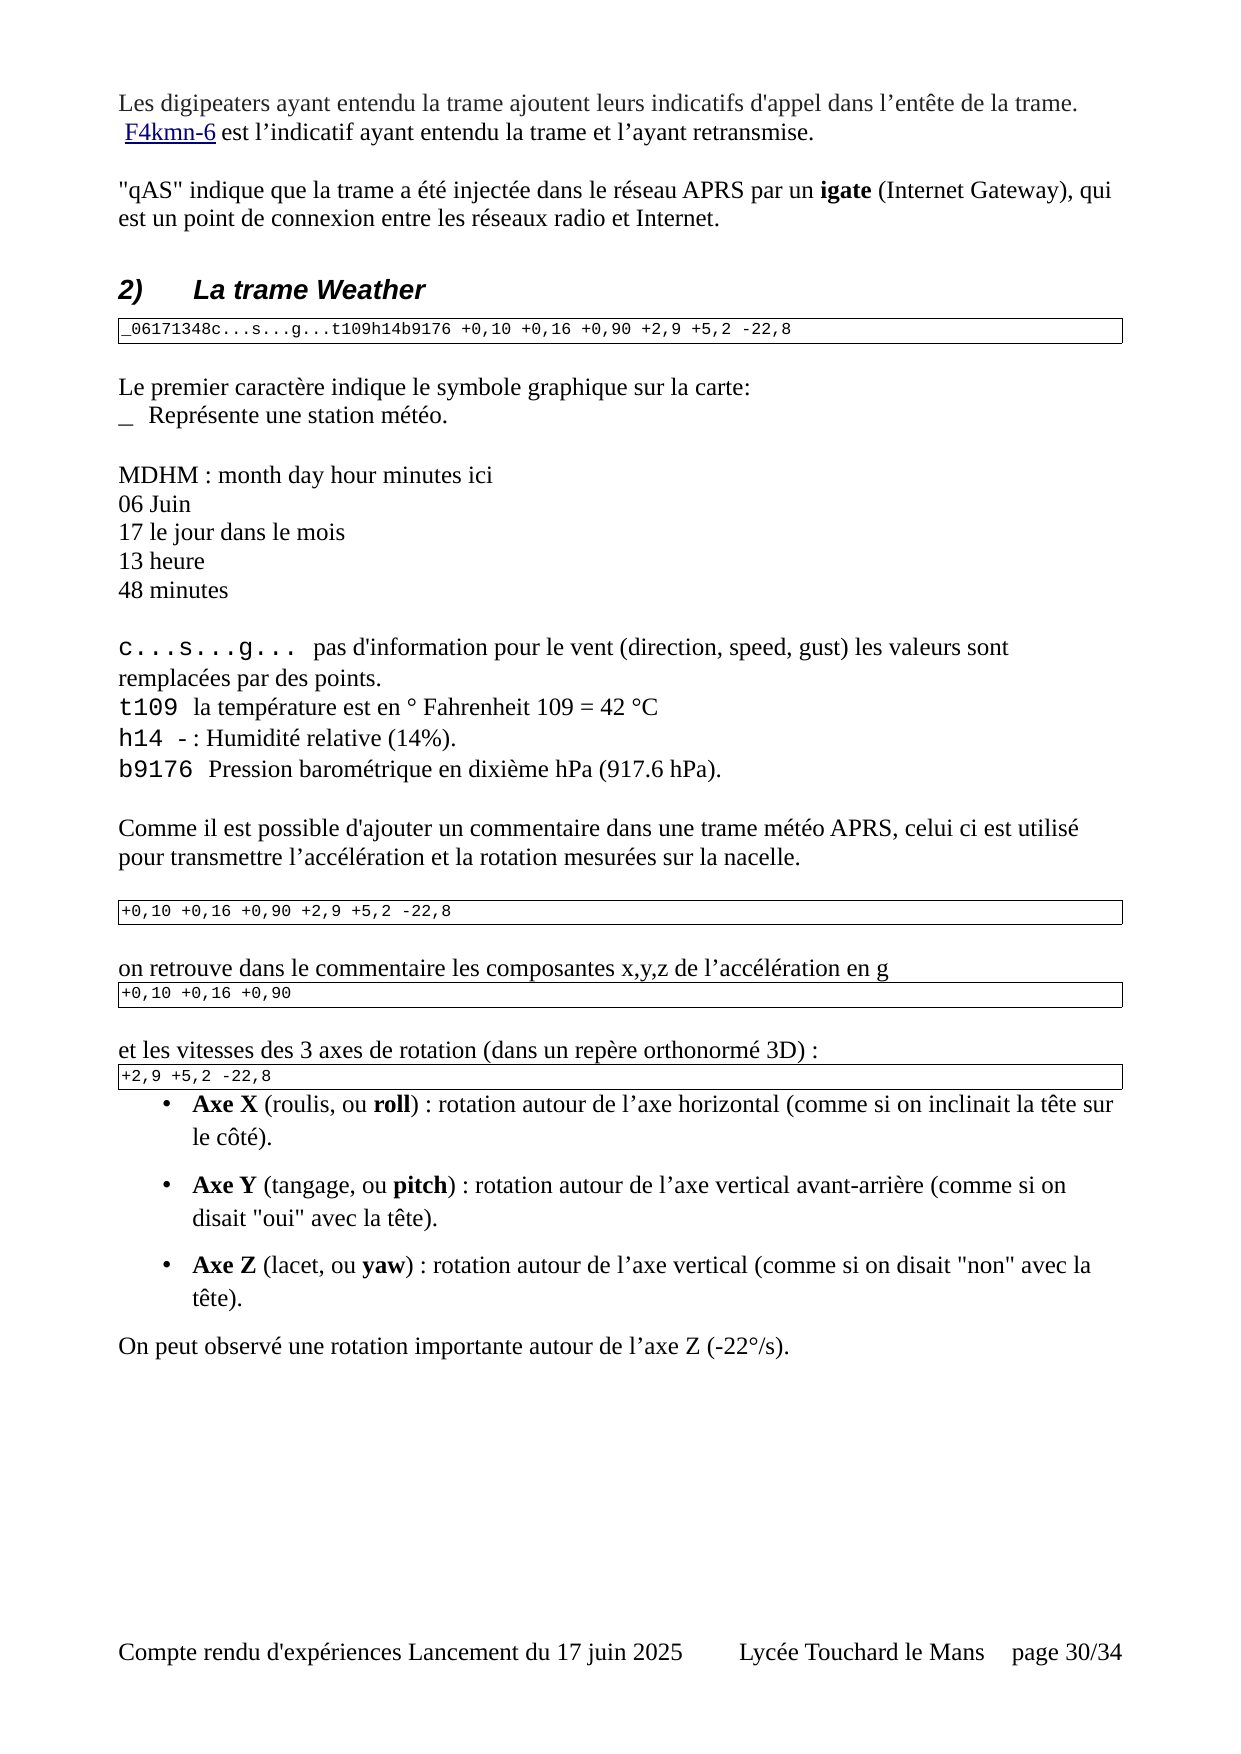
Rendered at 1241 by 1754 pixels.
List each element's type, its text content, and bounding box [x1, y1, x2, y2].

text t109 la température est en ° Fahrenheit 109 = 42 °C [118, 692, 1122, 723]
text _ Représente une station météo. [118, 400, 1122, 431]
text b9176 Pression barométrique en dixième hPa (917.6 hPa). [118, 754, 1122, 784]
list Axe X (roulis, ou roll) : rotation autour de l’axe horizontal (comme si on inclinait la tête sur le côté). [162, 1090, 1122, 1151]
text _06171348c...s...g...t109h14b9176 +0,10 +0,16 +0,90 +2,9 +5,2 -22,8 [119, 319, 1122, 343]
text Les digipeaters ayant entendu la trame ajoutent leurs indicatifs d'appel dans l’entête de la trame. F4kmn-6 est l’indicatif ayant entendu la trame et l’ayant retransmise. [118, 88, 1122, 146]
text Comme il est possible d'ajouter un commentaire dans une trame météo APRS, celui ci est utilisé pour transmettre l’accélération et la rotation mesurées sur la nacelle. [118, 813, 1122, 871]
list Axe Y (tangage, ou pitch) : rotation autour de l’axe vertical avant-arrière (comme si on disait "oui" avec la tête). [162, 1170, 1122, 1232]
text MDHM : month day hour minutes ici 06 Juin 17 le jour dans le mois 13 heure 48 minutes [118, 460, 1122, 604]
text h14 - : Humidité relative (14%). [118, 723, 1122, 754]
text Le premier caractère indique le symbole graphique sur la carte: [118, 372, 1122, 400]
text et les vitesses des 3 axes de rotation (dans un repère orthonormé 3D) : [118, 1008, 1122, 1064]
list Axe Z (lacet, ou yaw) : rotation autour de l’axe vertical (comme si on disait "non" avec la tête). [162, 1250, 1122, 1312]
text +0,10 +0,16 +0,90 [119, 983, 1122, 1007]
text c...s...g... pas d'information pour le vent (direction, speed, gust) les valeurs sont remplacées par des points. [118, 632, 1122, 692]
text +0,10 +0,16 +0,90 +2,9 +5,2 -22,8 [119, 901, 1122, 924]
text "qAS" indique que la trame a été injectée dans le réseau APRS par un igate (Internet Gateway), qui est un point de connexion entre les réseaux radio et Internet. [118, 175, 1122, 232]
text +2,9 +5,2 -22,8 [119, 1065, 1122, 1089]
subtitle La trame Weather [118, 273, 1122, 305]
text On peut observé une rotation importante autour de l’axe Z (-22°/s). [118, 1331, 1122, 1360]
text on retrouve dans le commentaire les composantes x,y,z de l’accélération en g [118, 953, 1122, 982]
